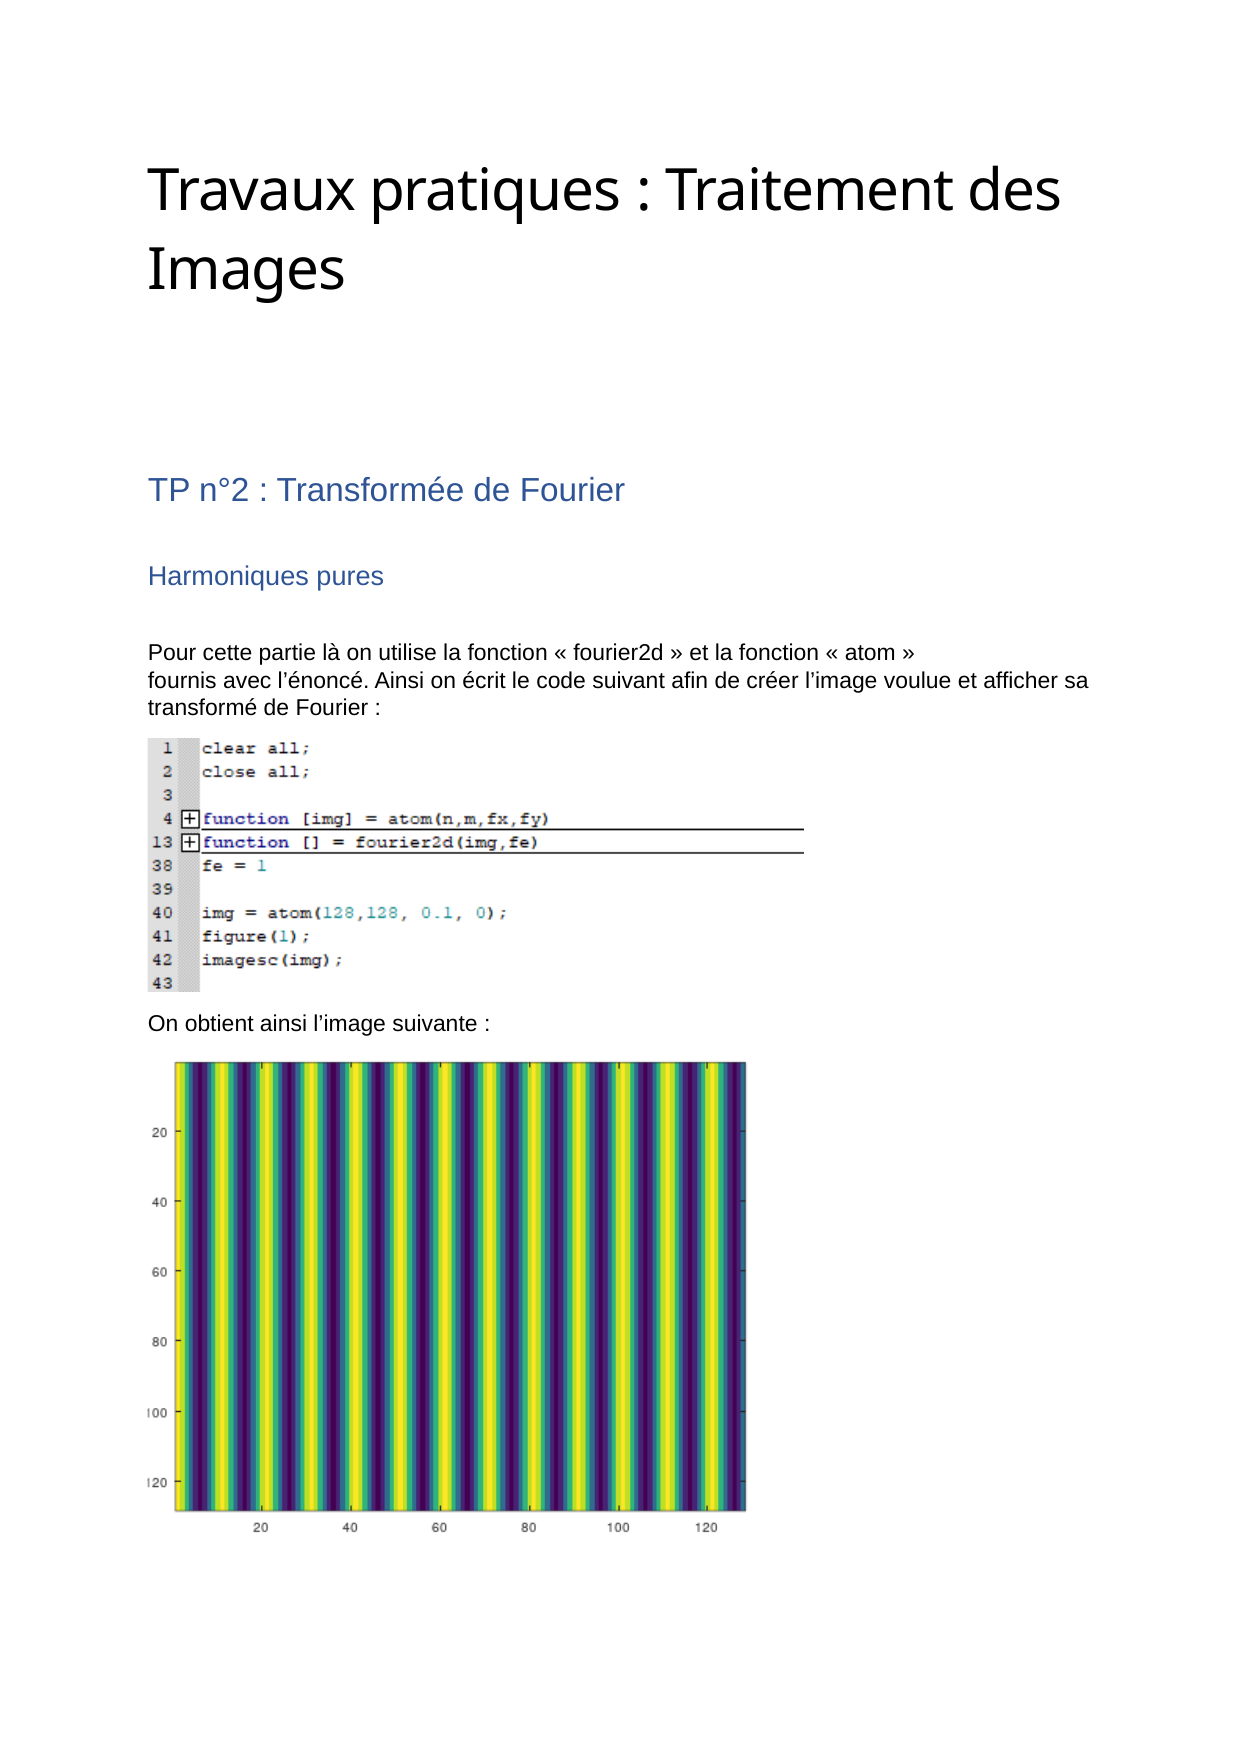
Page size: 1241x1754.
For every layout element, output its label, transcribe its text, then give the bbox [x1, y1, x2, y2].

text On obtient ainsi l’image suivante : [148, 1010, 1093, 1036]
text Travaux pratiques : Traitement des Images [148, 148, 1093, 307]
text Pour cette partie là on utilise la fonction « fourier2d » et la fonction « atom » fournis avec l’énoncé. Ainsi on écrit le code suivant afin de créer l’image voulue et afficher sa transformé de Fourier : [148, 639, 1093, 721]
subtitle Harmoniques pures [148, 560, 1093, 591]
subtitle TP n°2 : Transformée de Fourier [148, 470, 1093, 508]
